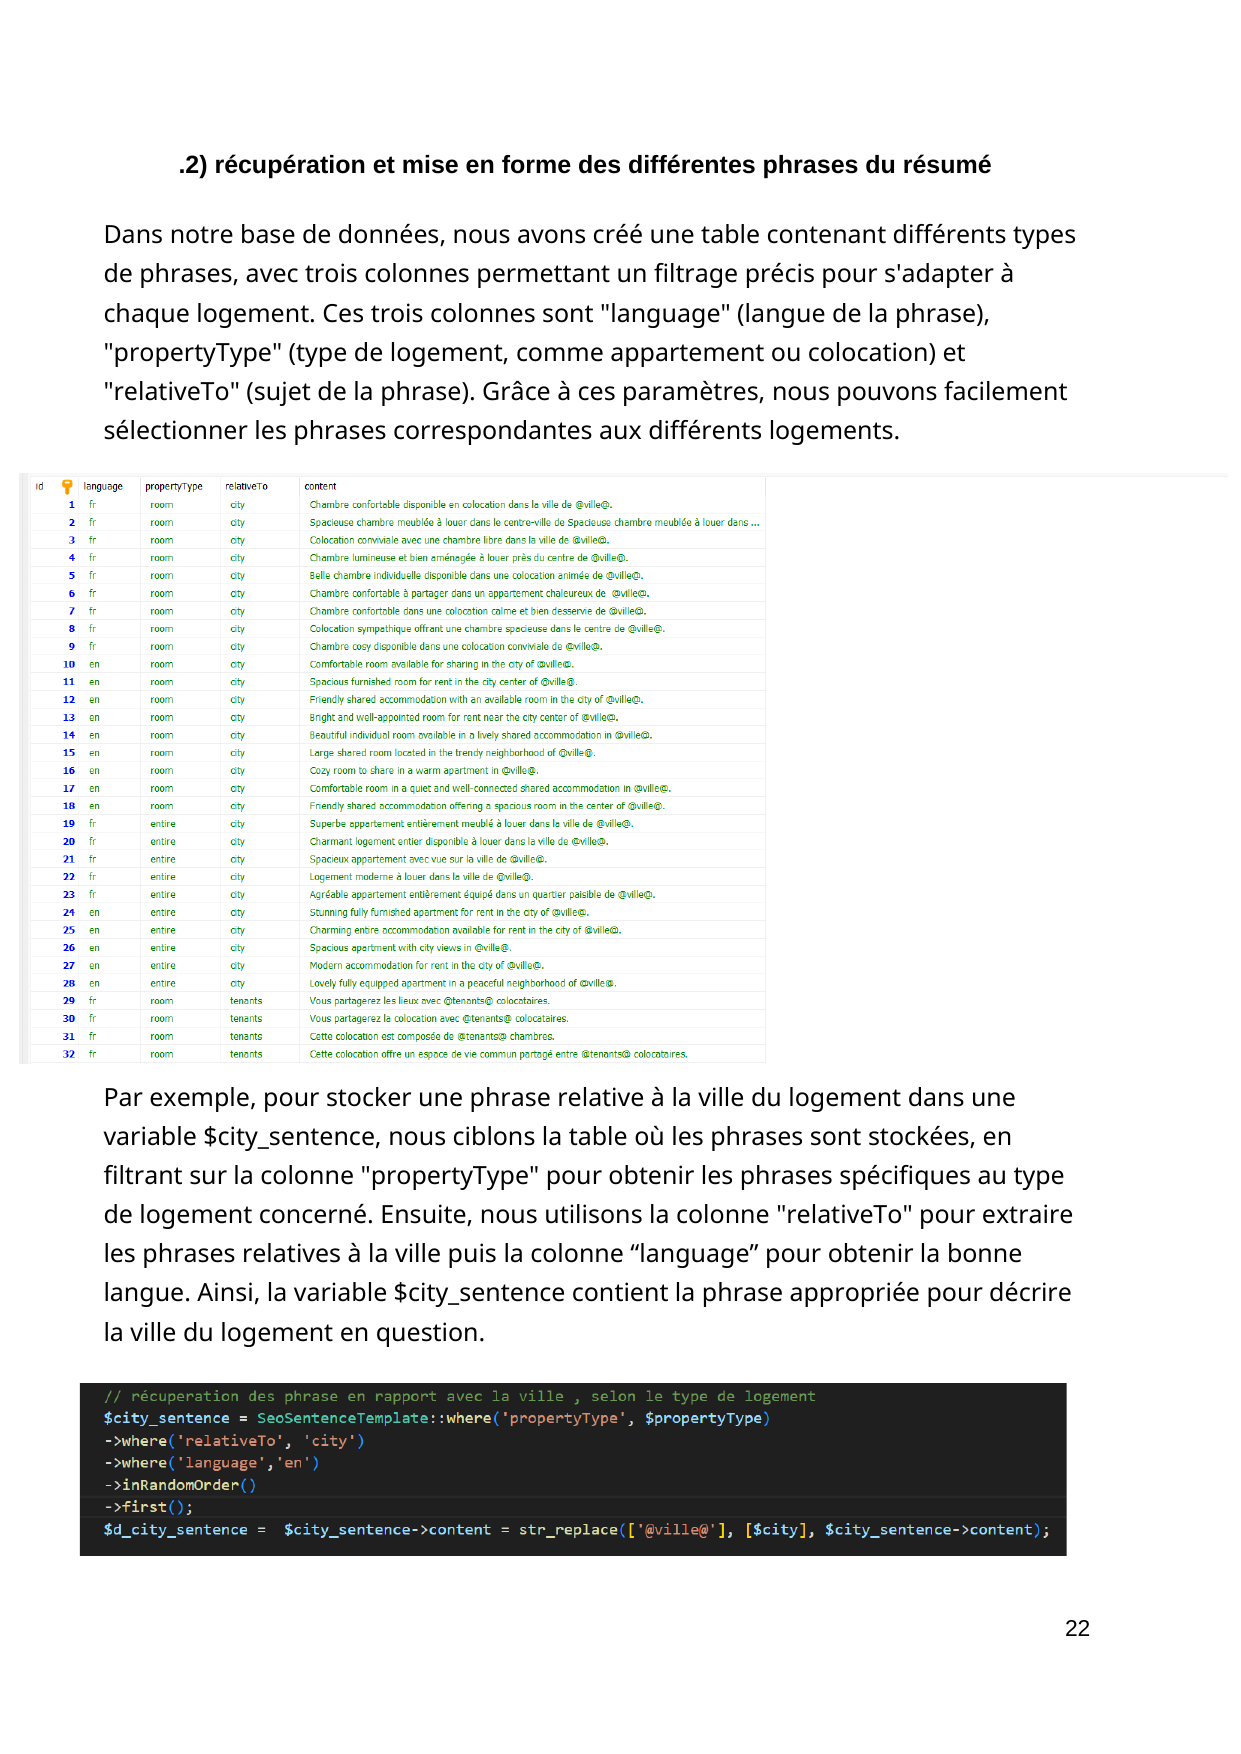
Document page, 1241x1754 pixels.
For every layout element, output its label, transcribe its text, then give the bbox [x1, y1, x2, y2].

picture [18, 473, 1229, 1064]
text Par exemple, pour stocker une phrase relative à la ville du logement dans une variable $city_sentence, nous ciblons la table où les phrases sont stockées, en filtrant sur la colonne "propertyType" pour obtenir les phrases spécifiques au type de logement concerné. Ensuite, nous utilisons la colonne "relativeTo" pour extraire les phrases relatives à la ville puis la colonne “language” pour obtenir la bonne langue. Ainsi, la variable $city_sentence contient la phrase appropriée pour décrire la ville du logement en question. [103, 1079, 1090, 1348]
picture [79, 1383, 1067, 1556]
text .2) récupération et mise en forme des différentes phrases du résumé [103, 150, 1090, 179]
text Dans notre base de données, nous avons créé une table contenant différents types de phrases, avec trois colonnes permettant un filtrage précis pour s'adapter à chaque logement. Ces trois colonnes sont "language" (langue de la phrase), "propertyType" (type de logement, comme appartement ou colocation) et "relativeTo" (sujet de la phrase). Grâce à ces paramètres, nous pouvons facilement sélectionner les phrases correspondantes aux différents logements. [103, 217, 1090, 447]
